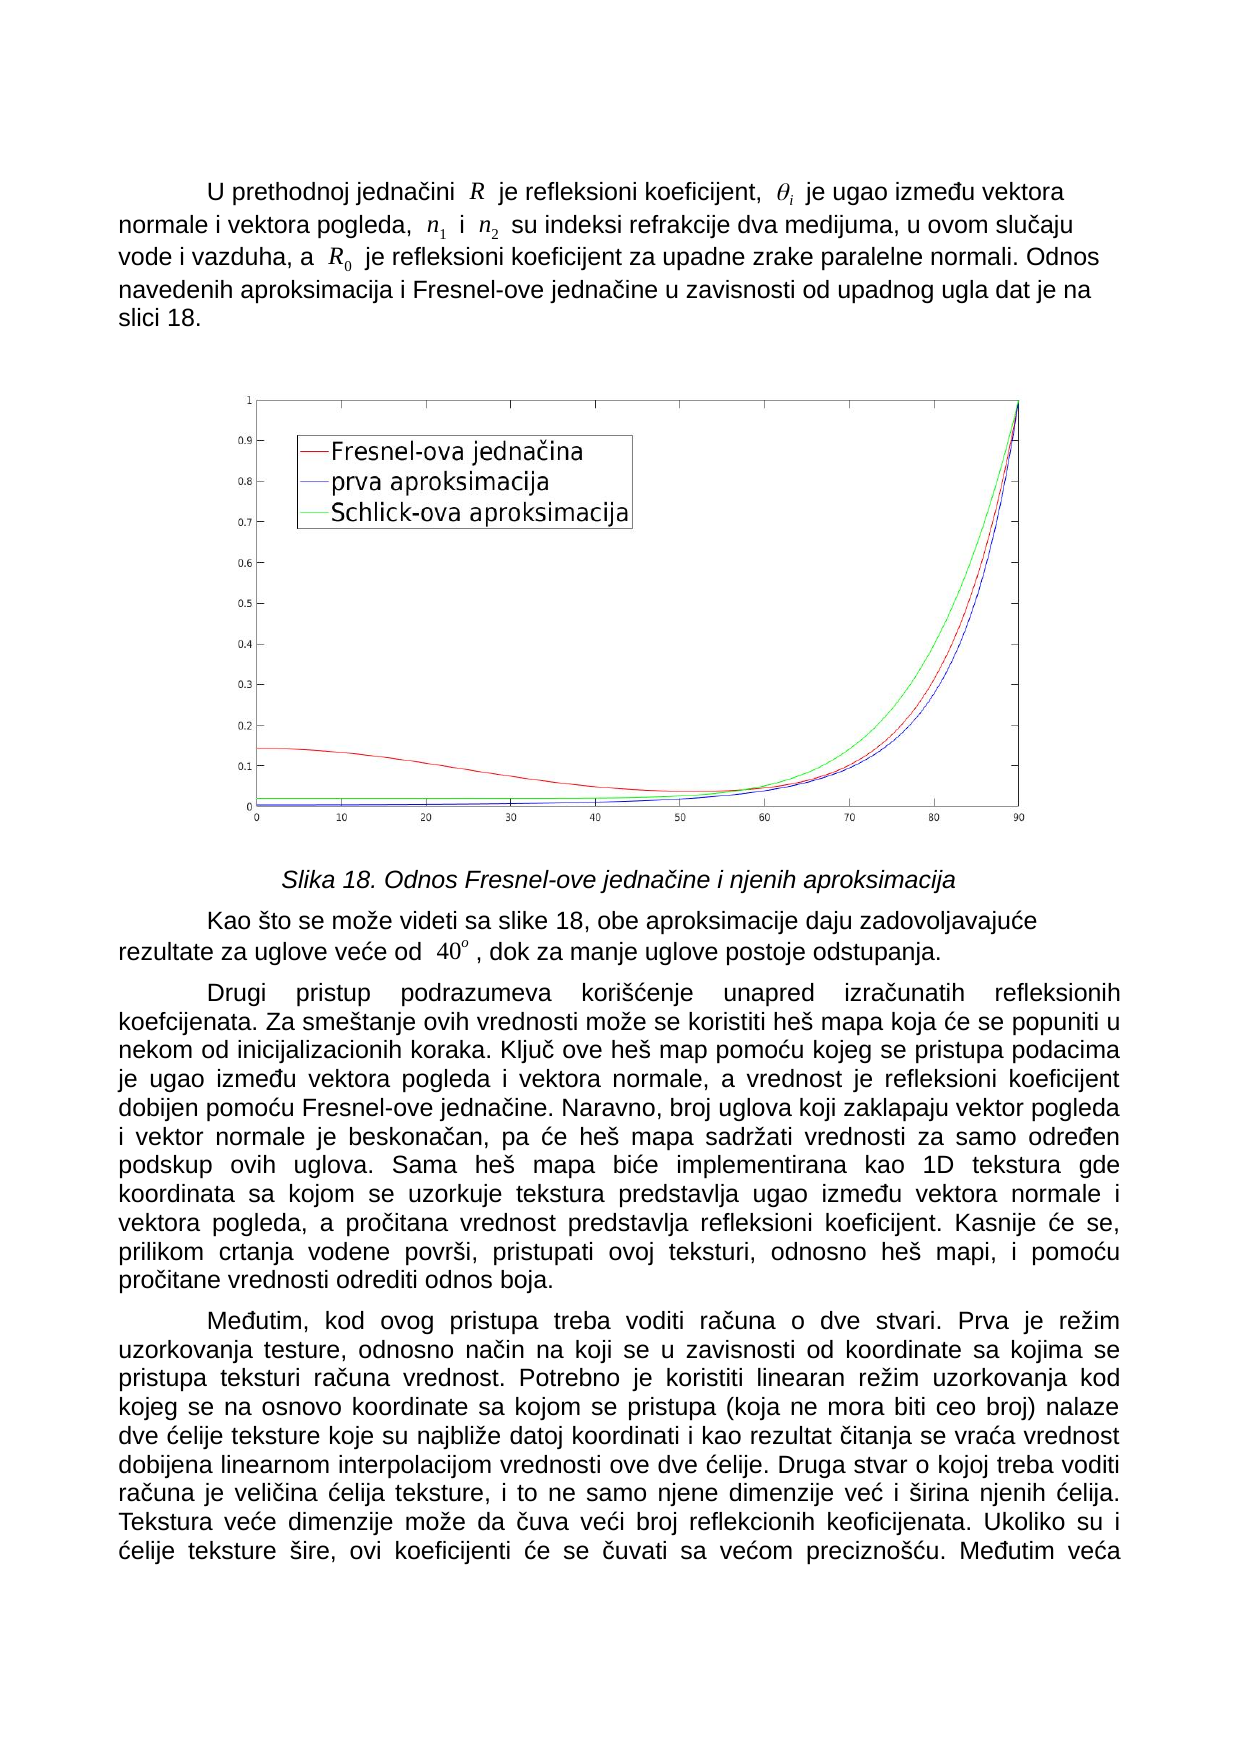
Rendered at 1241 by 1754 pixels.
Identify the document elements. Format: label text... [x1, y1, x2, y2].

picture [128, 362, 1112, 861]
text Međutim, kod ovog pristupa treba voditi računa o dve stvari. Prva je režim uzorkovanja testure, odnosno način na koji se u zavisnosti od koordinate sa kojima se pristupa teksturi računa vrednost. Potrebno je koristiti linearan režim uzorkovanja kod kojeg se na osnovo koordinate sa kojom se pristupa (koja ne mora biti ceo broj) nalaze dve ćelije teksture koje su najbliže datoj koordinati i kao rezultat čitanja se vraća vrednost dobijena linearnom interpolacijom vrednosti ove dve ćelije. Druga stvar o kojoj treba voditi računa je veličina ćelija teksture, i to ne samo njene dimenzije već i širina njenih ćelija. Tekstura veće dimenzije može da čuva veći broj reflekcionih keoficijenata. Ukoliko su i ćelije teksture šire, ovi koeficijenti će se čuvati sa većom preciznošću. Međutim veća [118, 1306, 1122, 1564]
text Slika 18. Odnos Fresnel-ove jednačine i njenih aproksimacija [129, 861, 1111, 894]
text U prethodnoj jednačini je refleksioni koeficijent, je ugao između vektora normale i vektora pogleda, i su indeksi refrakcije dva medijuma, u ovom slučaju vode i vazduha, a je refleksioni koeficijent za upadne zrake paralelne normali. Odnos navedenih aproksimacija i Fresnel-ove jednačine u zavisnosti od upadnog ugla dat je na slici 18. [118, 177, 1122, 332]
text Drugi pristup podrazumeva korišćenje unapred izračunatih refleksionih koefcijenata. Za smeštanje ovih vrednosti može se koristiti heš mapa koja će se popuniti u nekom od inicijalizacionih koraka. Ključ ove heš map pomoću kojeg se pristupa podacima je ugao između vektora pogleda i vektora normale, a vrednost je refleksioni koeficijent dobijen pomoću Fresnel-ove jednačine. Naravno, broj uglova koji zaklapaju vektor pogleda i vektor normale je beskonačan, pa će heš mapa sadržati vrednosti za samo određen podskup ovih uglova. Sama heš mapa biće implementirana kao 1D tekstura gde koordinata sa kojom se uzorkuje tekstura predstavlja ugao između vektora normale i vektora pogleda, a pročitana vrednost predstavlja refleksioni koeficijent. Kasnije će se, prilikom crtanja vodene površi, pristupati ovoj teksturi, odnosno heš mapi, i pomoću pročitane vrednosti odrediti odnos boja. [118, 978, 1122, 1294]
text Kao što se može videti sa slike 18, obe aproksimacije daju zadovoljavajuće rezultate za uglove veće od , dok za manje uglove postoje odstupanja. [118, 344, 1122, 966]
